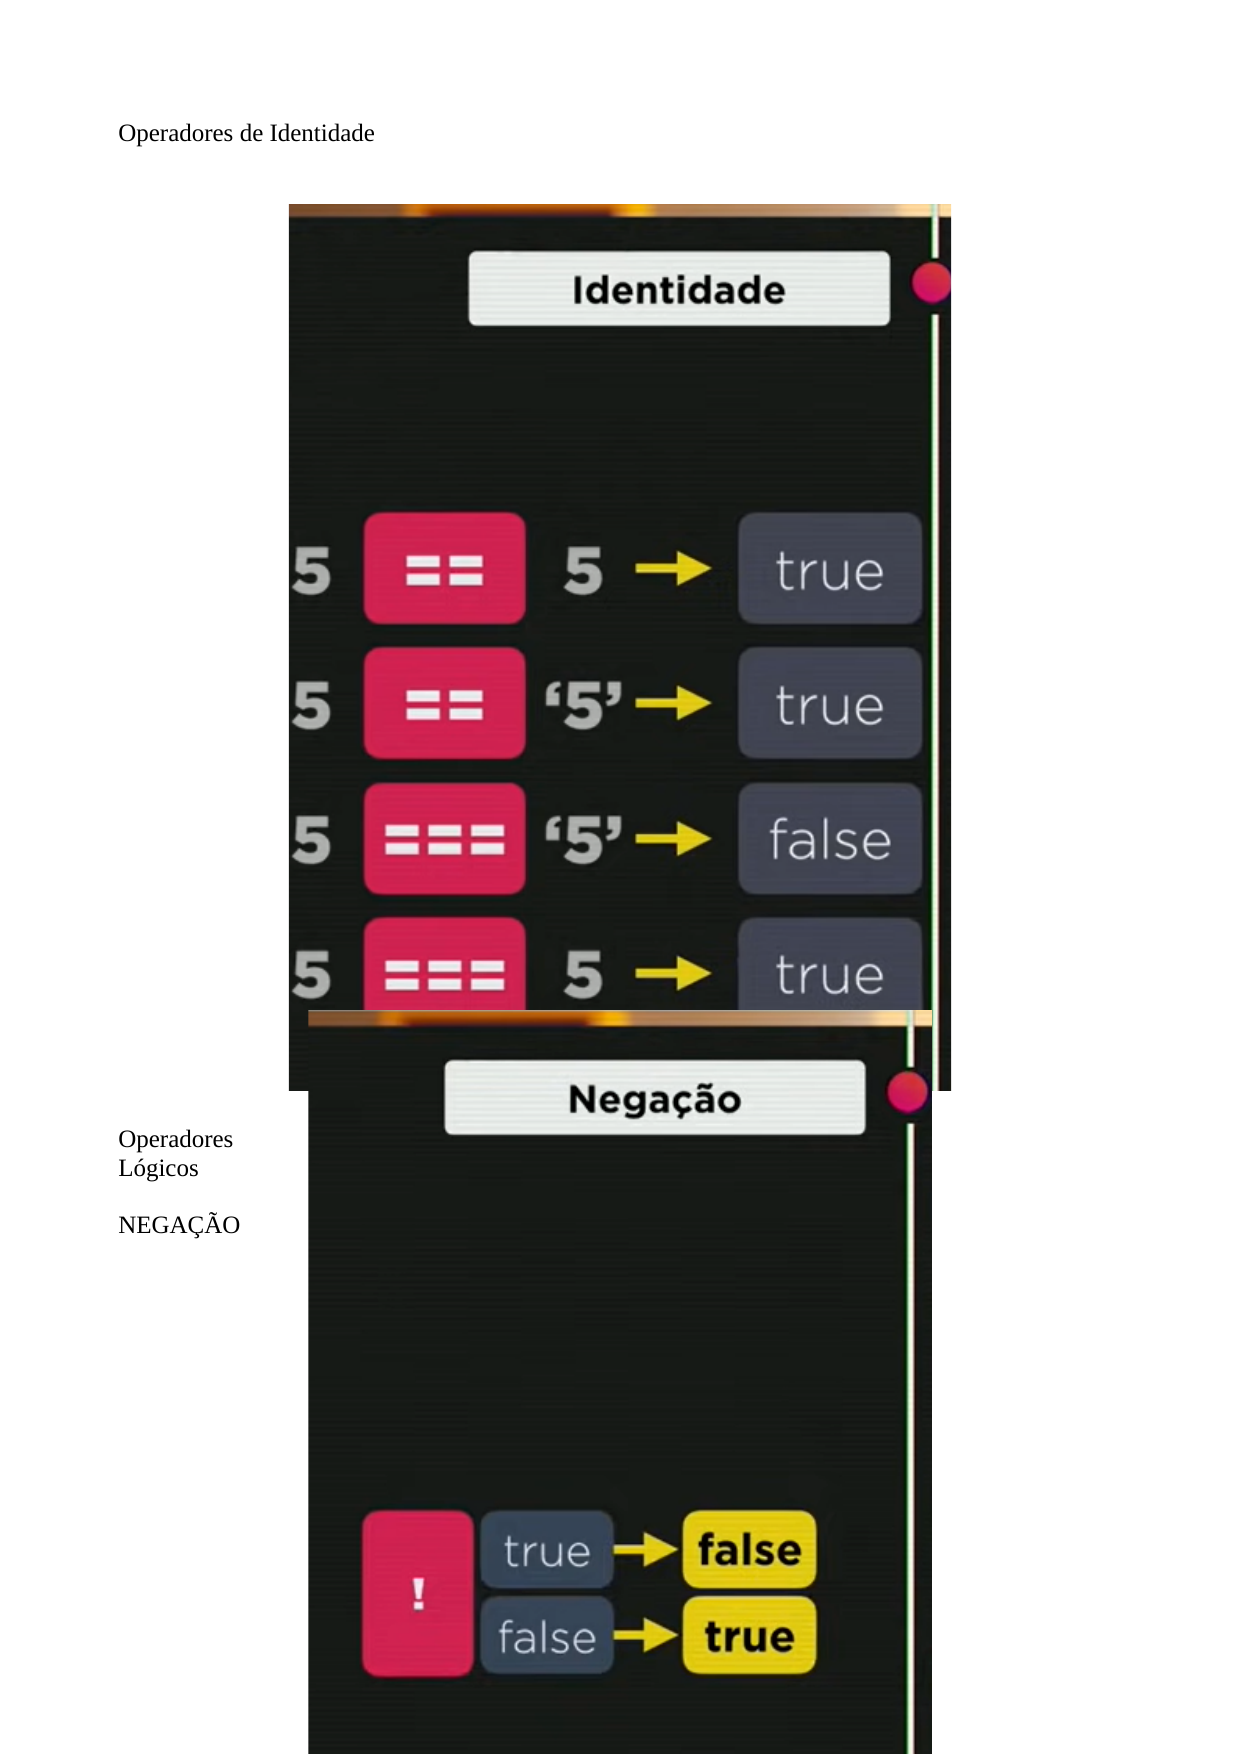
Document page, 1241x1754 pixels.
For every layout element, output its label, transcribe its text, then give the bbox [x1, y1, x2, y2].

text Operadores Lógicos [118, 1124, 308, 1182]
text [932, 1211, 1122, 1239]
text [932, 1124, 1122, 1182]
text Operadores de Identidade [118, 118, 1122, 147]
picture [288, 204, 952, 1754]
text NEGAÇÃO [118, 1211, 308, 1239]
